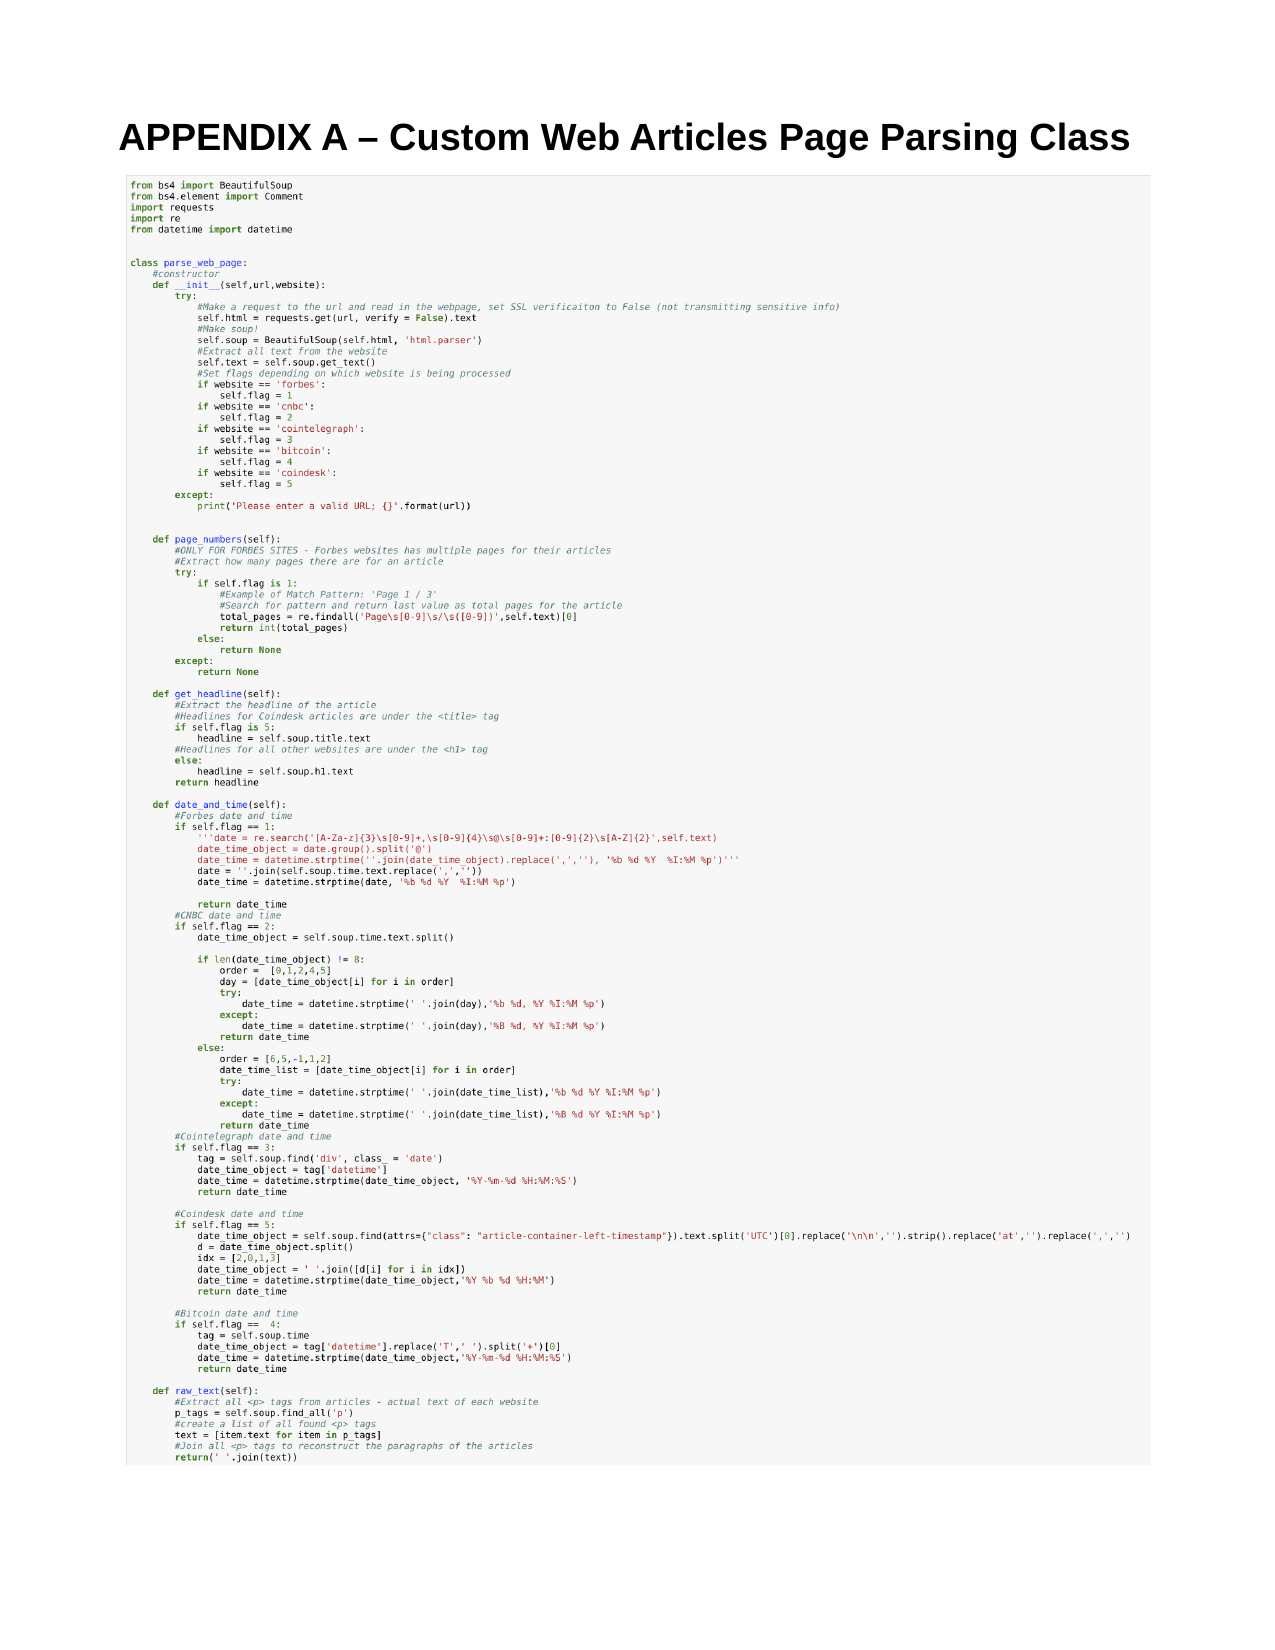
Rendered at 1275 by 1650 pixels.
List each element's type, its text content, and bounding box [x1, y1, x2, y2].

picture [124, 171, 1151, 1465]
subtitle APPENDIX A – Custom Web Articles Page Parsing Class [118, 115, 1157, 159]
